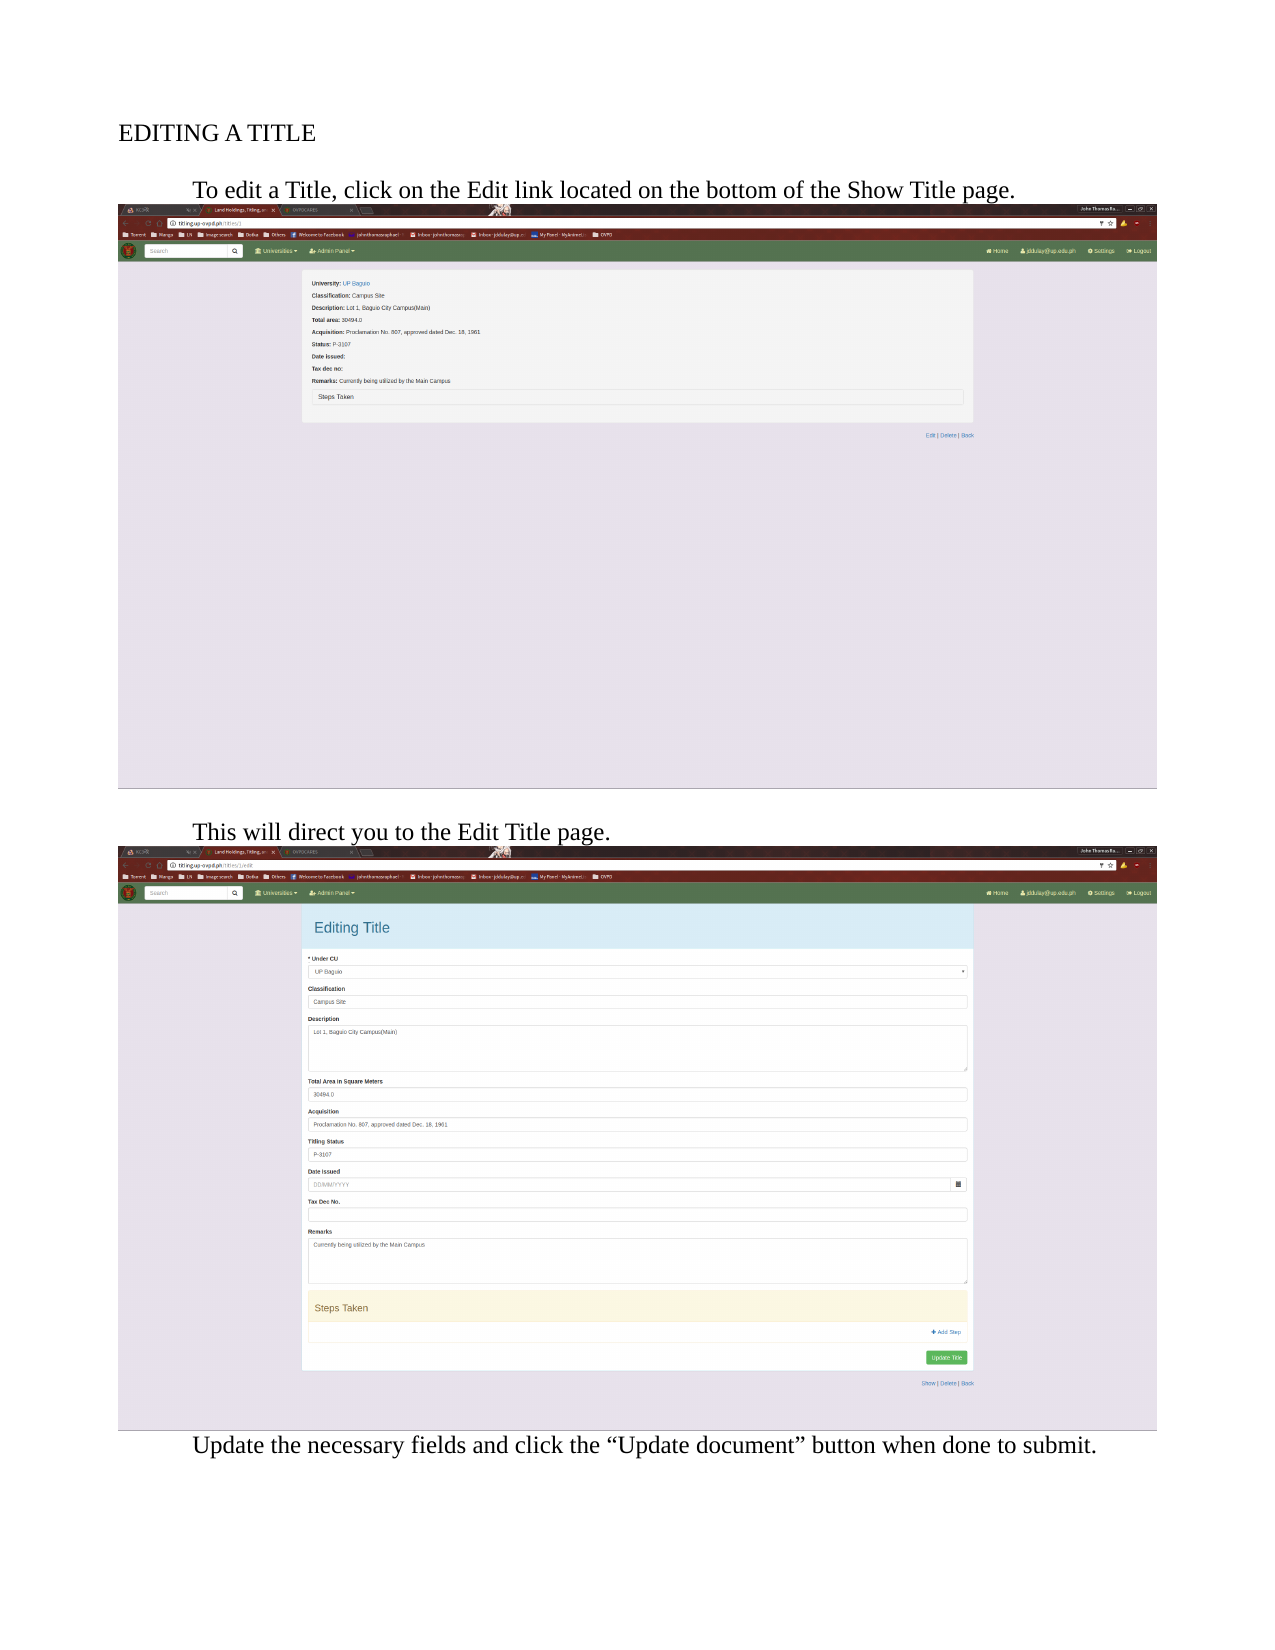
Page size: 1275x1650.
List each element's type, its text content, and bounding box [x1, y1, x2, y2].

text To edit a Title, click on the Edit link located on the bottom of the Show Title page. [118, 176, 1157, 204]
picture [118, 204, 1157, 789]
text Update the necessary fields and click the “Update document” button when done to submit. [118, 1431, 1157, 1459]
text This will direct you to the Edit Title page. [118, 817, 1157, 846]
text EDITING A TITLE [118, 118, 1157, 147]
picture [118, 846, 1157, 1431]
